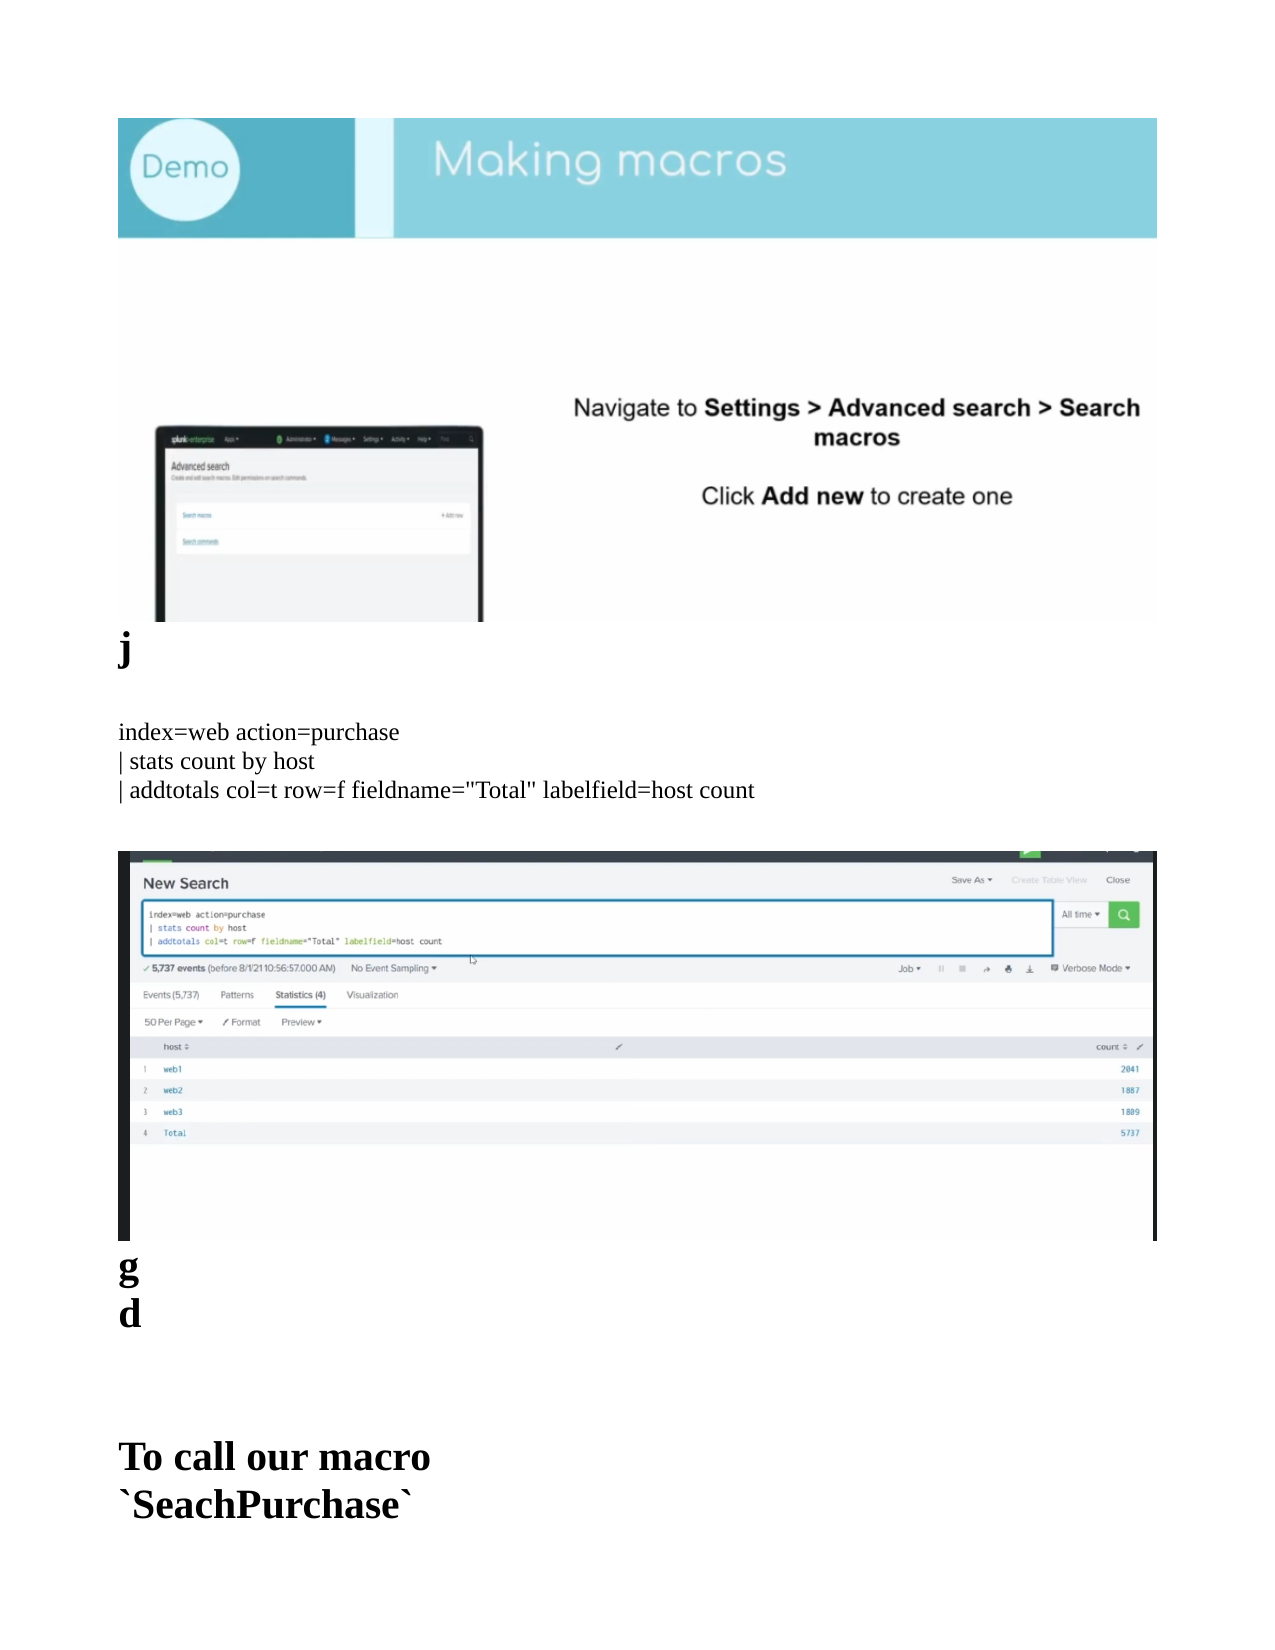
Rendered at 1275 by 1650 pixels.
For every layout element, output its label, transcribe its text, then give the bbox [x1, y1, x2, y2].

text d [118, 1288, 1157, 1336]
text index=web action=purchase [118, 717, 1157, 746]
text g [118, 1241, 1157, 1288]
picture [118, 851, 1157, 1241]
text `SeachPurchase` [118, 1480, 1157, 1528]
text | addtotals col=t row=f fieldname="Total" labelfield=host count [118, 775, 1157, 803]
picture [118, 118, 1157, 622]
text To call our macro [118, 1432, 1157, 1480]
text | stats count by host [118, 746, 1157, 775]
text j [118, 622, 1157, 669]
